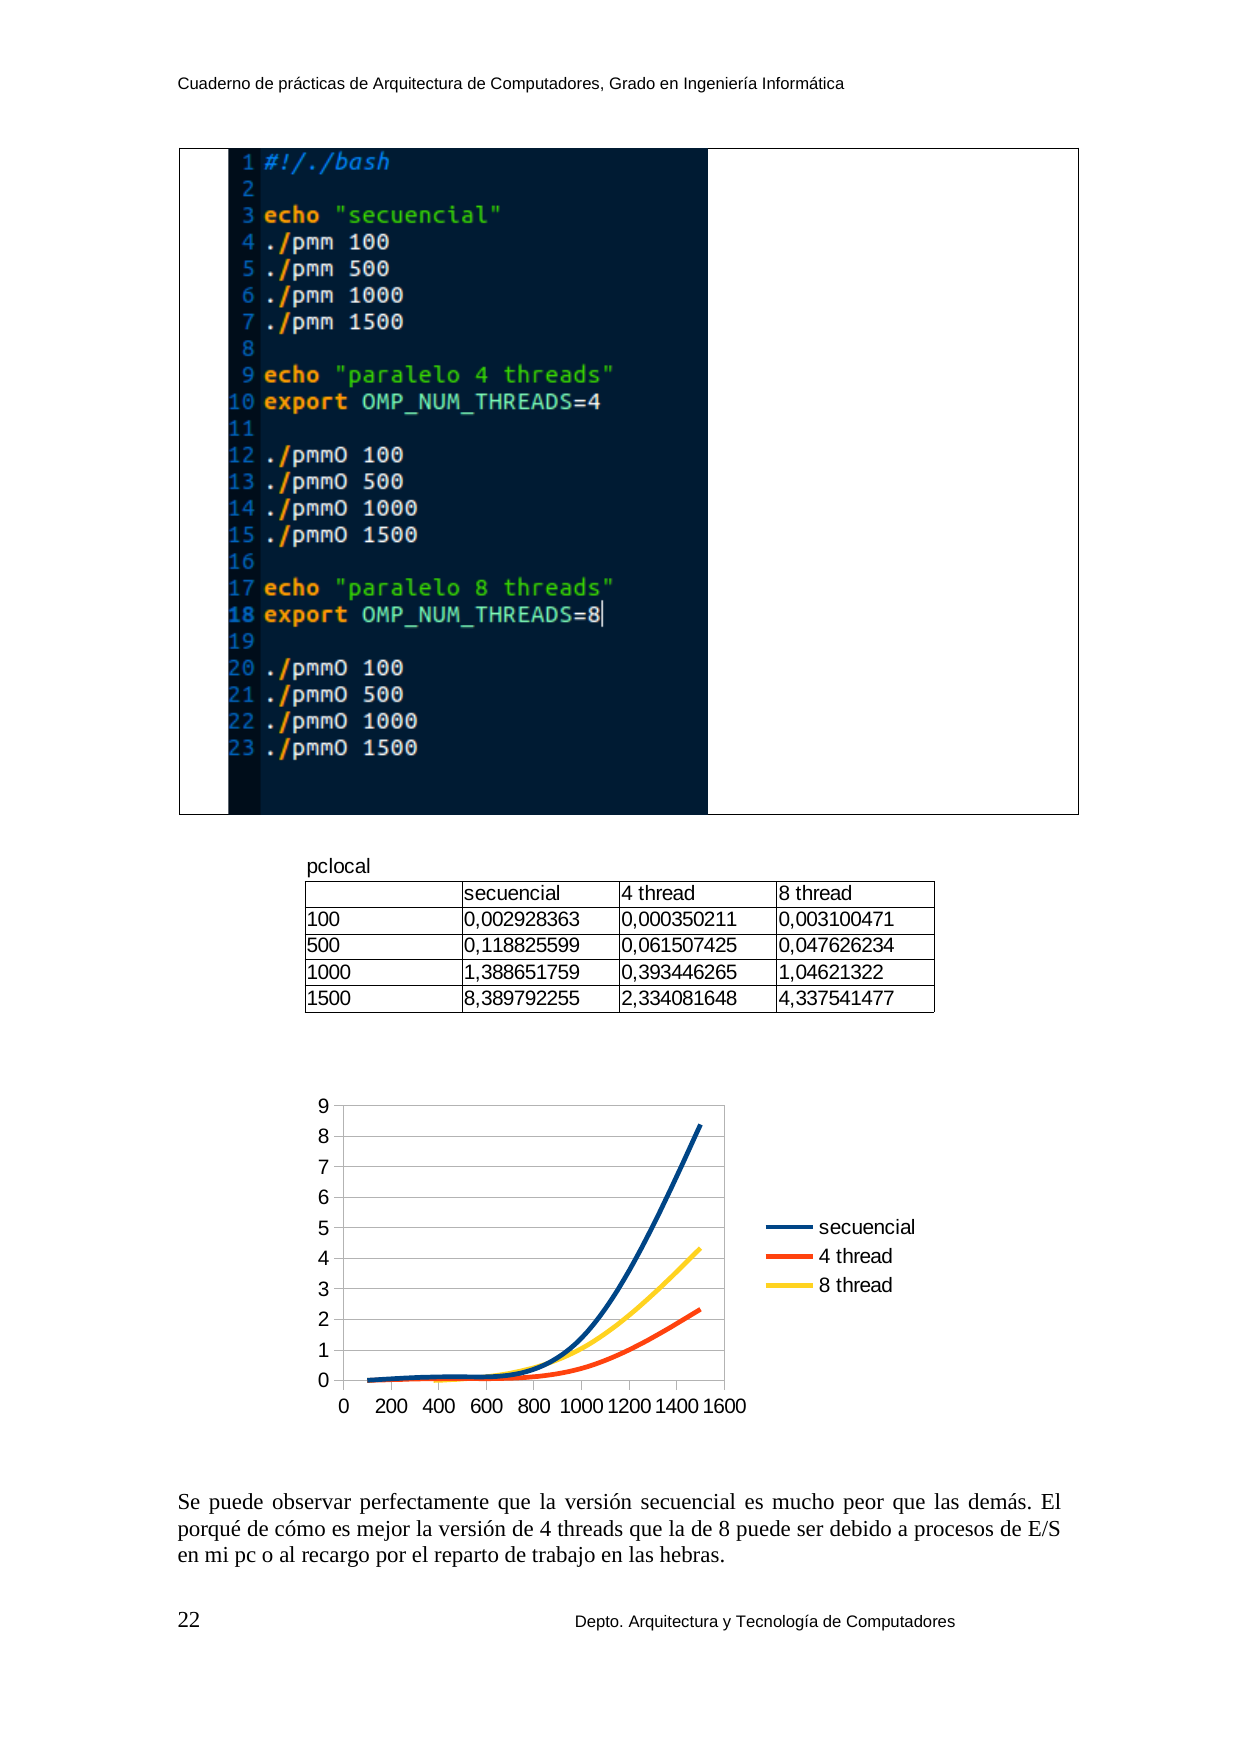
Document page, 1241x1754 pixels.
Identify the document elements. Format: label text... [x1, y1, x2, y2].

picture [228, 148, 708, 815]
table_header [180, 149, 228, 814]
table_header [708, 149, 1078, 814]
list Se puede observar perfectamente que la versión secuencial es mucho peor que las demás. El porqué de cómo es mejor la versión de 4 threads que la de 8 puede ser debido a procesos de E/S en mi pc o al recargo por el reparto de trabajo en las hebras. [177, 1488, 1063, 1567]
